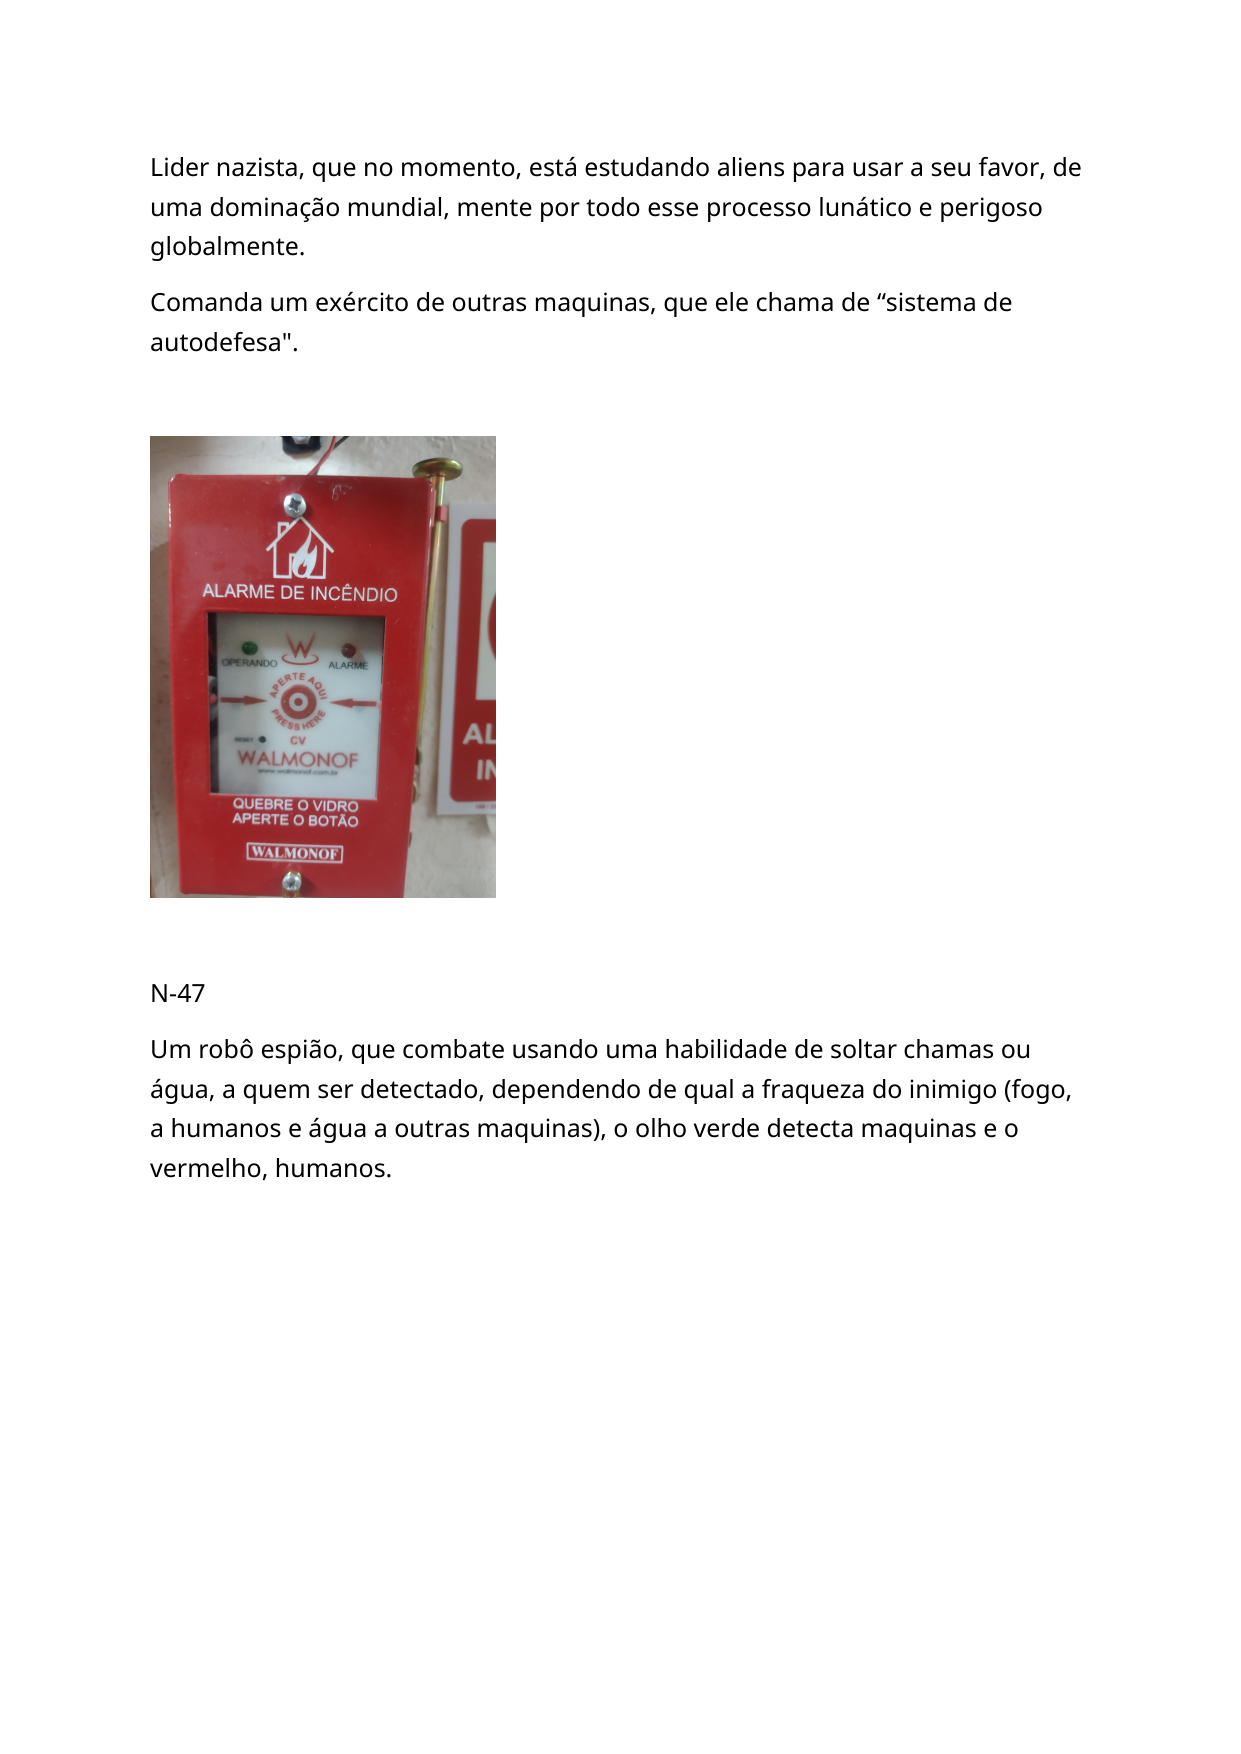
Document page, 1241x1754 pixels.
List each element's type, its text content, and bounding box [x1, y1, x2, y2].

text Um robô espião, que combate usando uma habilidade de soltar chamas ou água, a quem ser detectado, dependendo de qual a fraqueza do inimigo (fogo, a humanos e água a outras maquinas), o olho verde detecta maquinas e o vermelho, humanos. [150, 1032, 1090, 1185]
text Comanda um exército de outras maquinas, que ele chama de “sistema de autodefesa". [150, 285, 1090, 359]
text Lider nazista, que no momento, está estudando aliens para usar a seu favor, de uma dominação mundial, mente por todo esse processo lunático e perigoso globalmente. [150, 150, 1090, 263]
text N-47 [150, 976, 1090, 1010]
